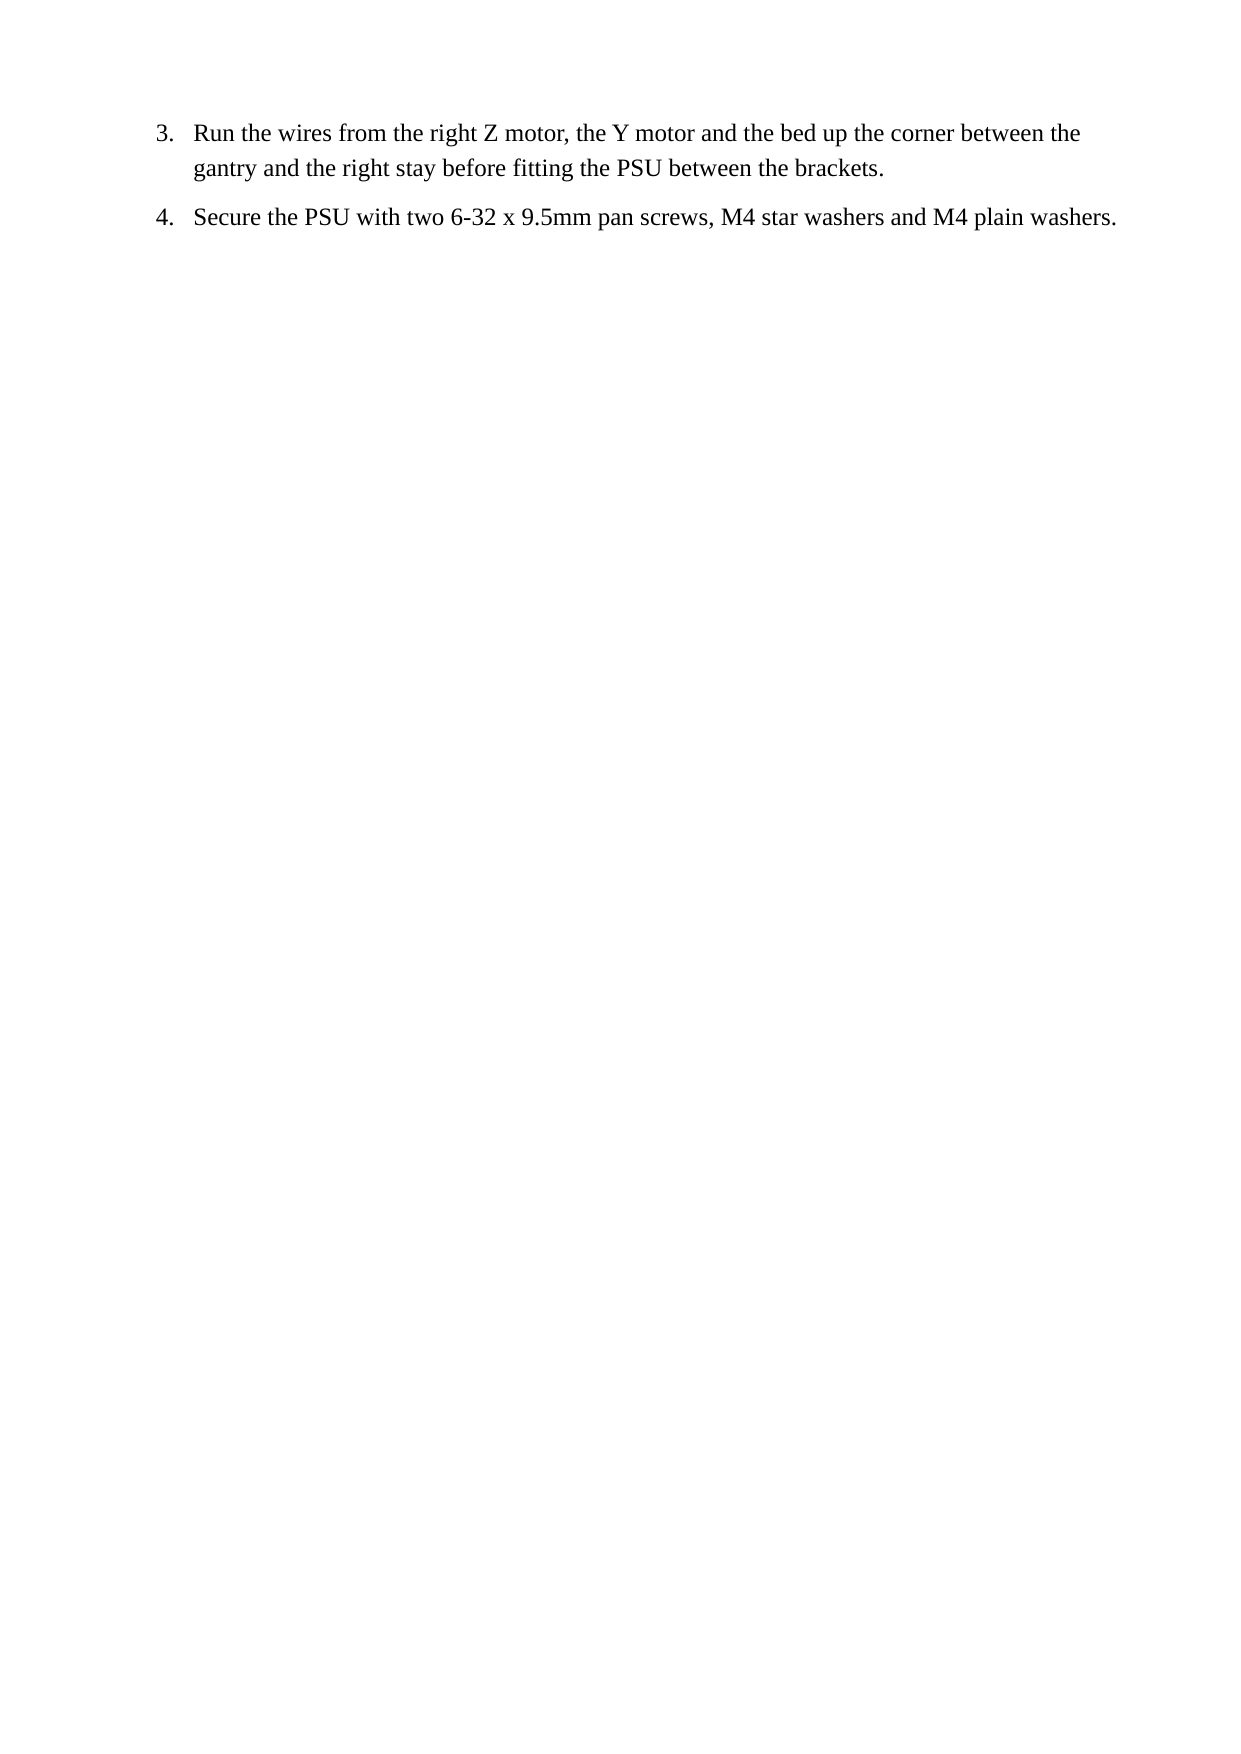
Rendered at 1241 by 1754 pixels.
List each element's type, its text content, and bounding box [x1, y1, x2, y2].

list Run the wires from the right Z motor, the Y motor and the bed up the corner between the gantry and the right stay before fitting the PSU between the brackets. [156, 118, 1122, 181]
list Secure the PSU with two 6-32 x 9.5mm pan screws, M4 star washers and M4 plain washers. [156, 202, 1122, 230]
